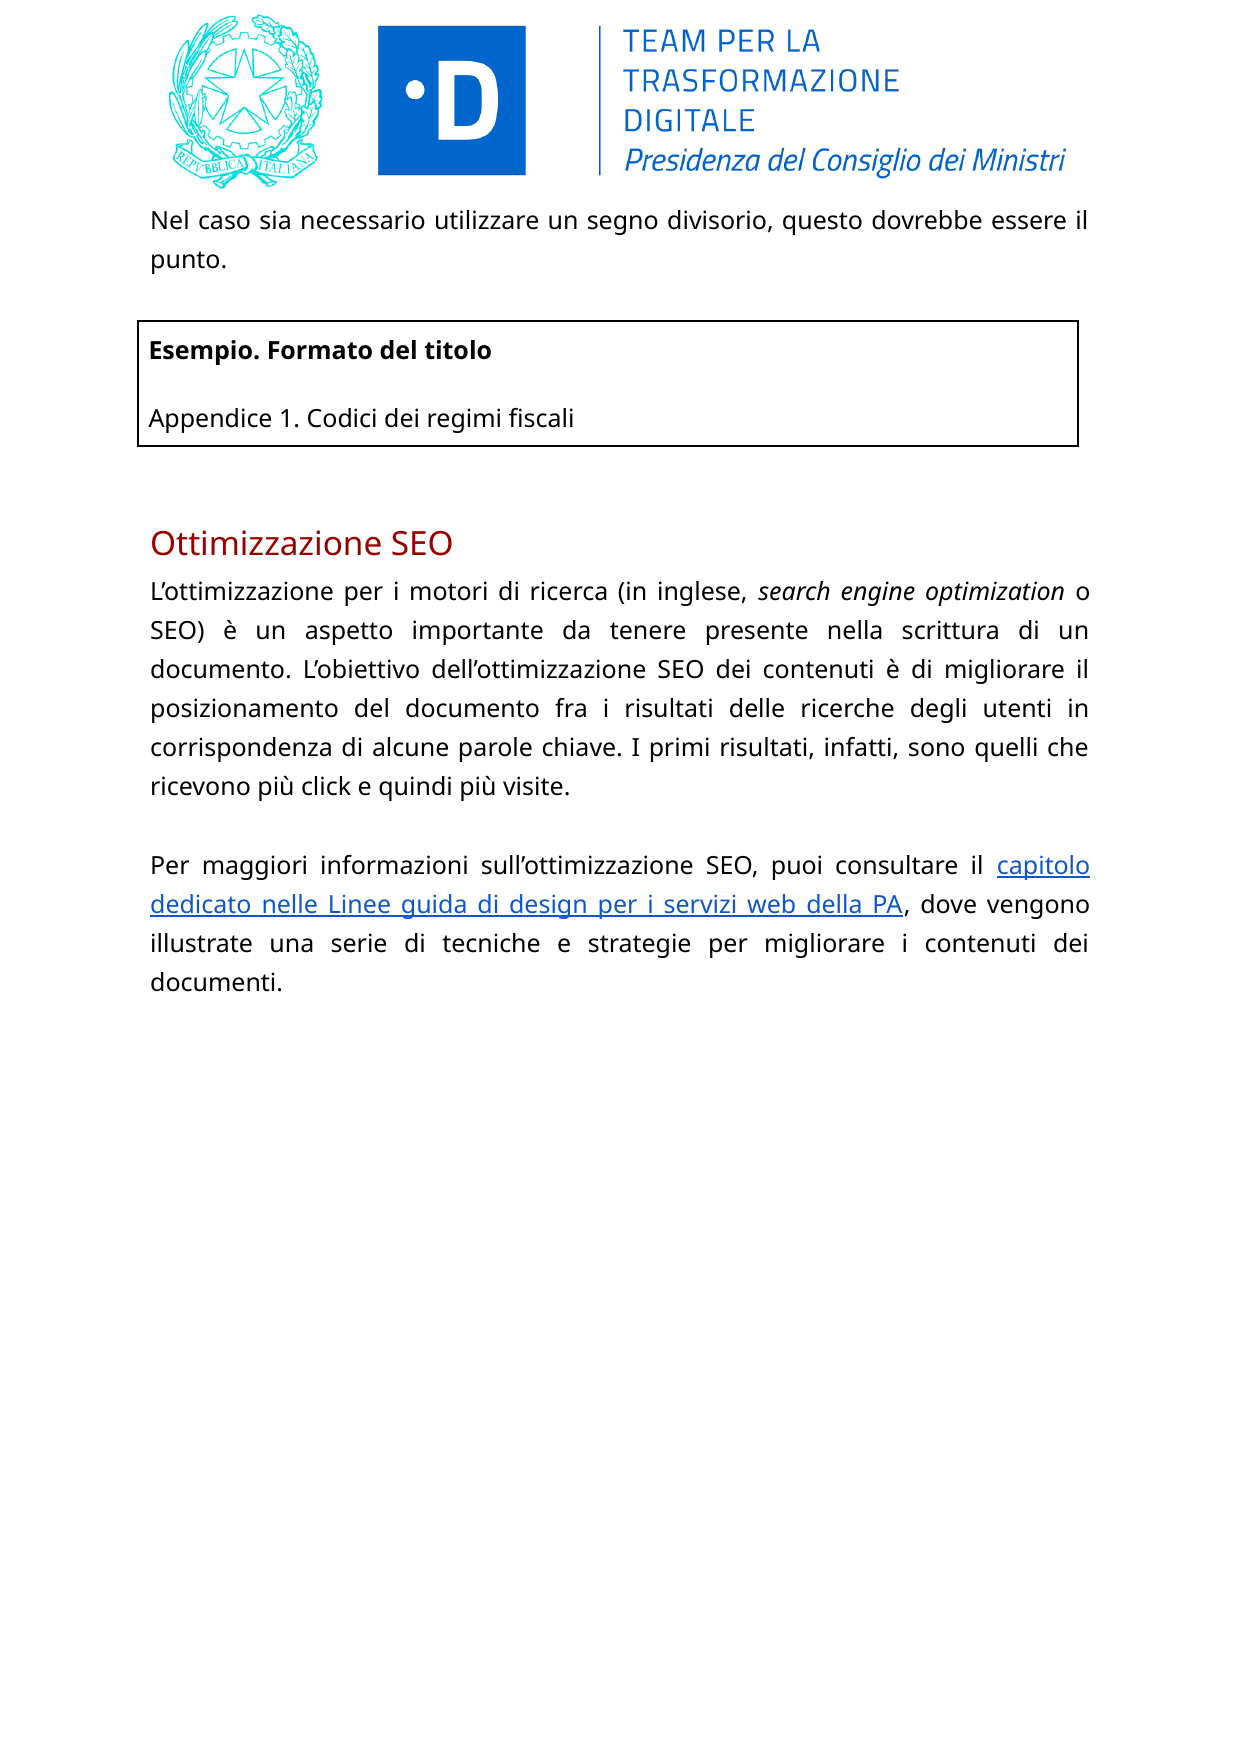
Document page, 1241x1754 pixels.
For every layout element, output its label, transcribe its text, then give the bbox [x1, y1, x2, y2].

text Nel caso sia necessario utilizzare un segno divisorio, questo dovrebbe essere il punto. [150, 203, 1090, 276]
text L’ottimizzazione per i motori di ricerca (in inglese, search engine optimization o SEO) è un aspetto importante da tenere presente nella scrittura di un documento. L’obiettivo dell’ottimizzazione SEO dei contenuti è di migliorare il posizionamento del documento fra i risultati delle ricerche degli utenti in corrispondenza di alcune parole chiave. I primi risultati, infatti, sono quelli che ricevono più click e quindi più visite. [150, 573, 1090, 803]
picture [150, 0, 1091, 203]
subtitle Ottimizzazione SEO [150, 519, 1090, 565]
text Per maggiori informazioni sull’ottimizzazione SEO, puoi consultare il capitolo dedicato nelle Linee guida di design per i servizi web della PA, dove vengono illustrate una serie di tecniche e strategie per migliorare i contenuti dei documenti. [150, 847, 1090, 999]
table_header Esempio. Formato del titolo Appendice 1. Codici dei regimi fiscali [139, 322, 1077, 445]
